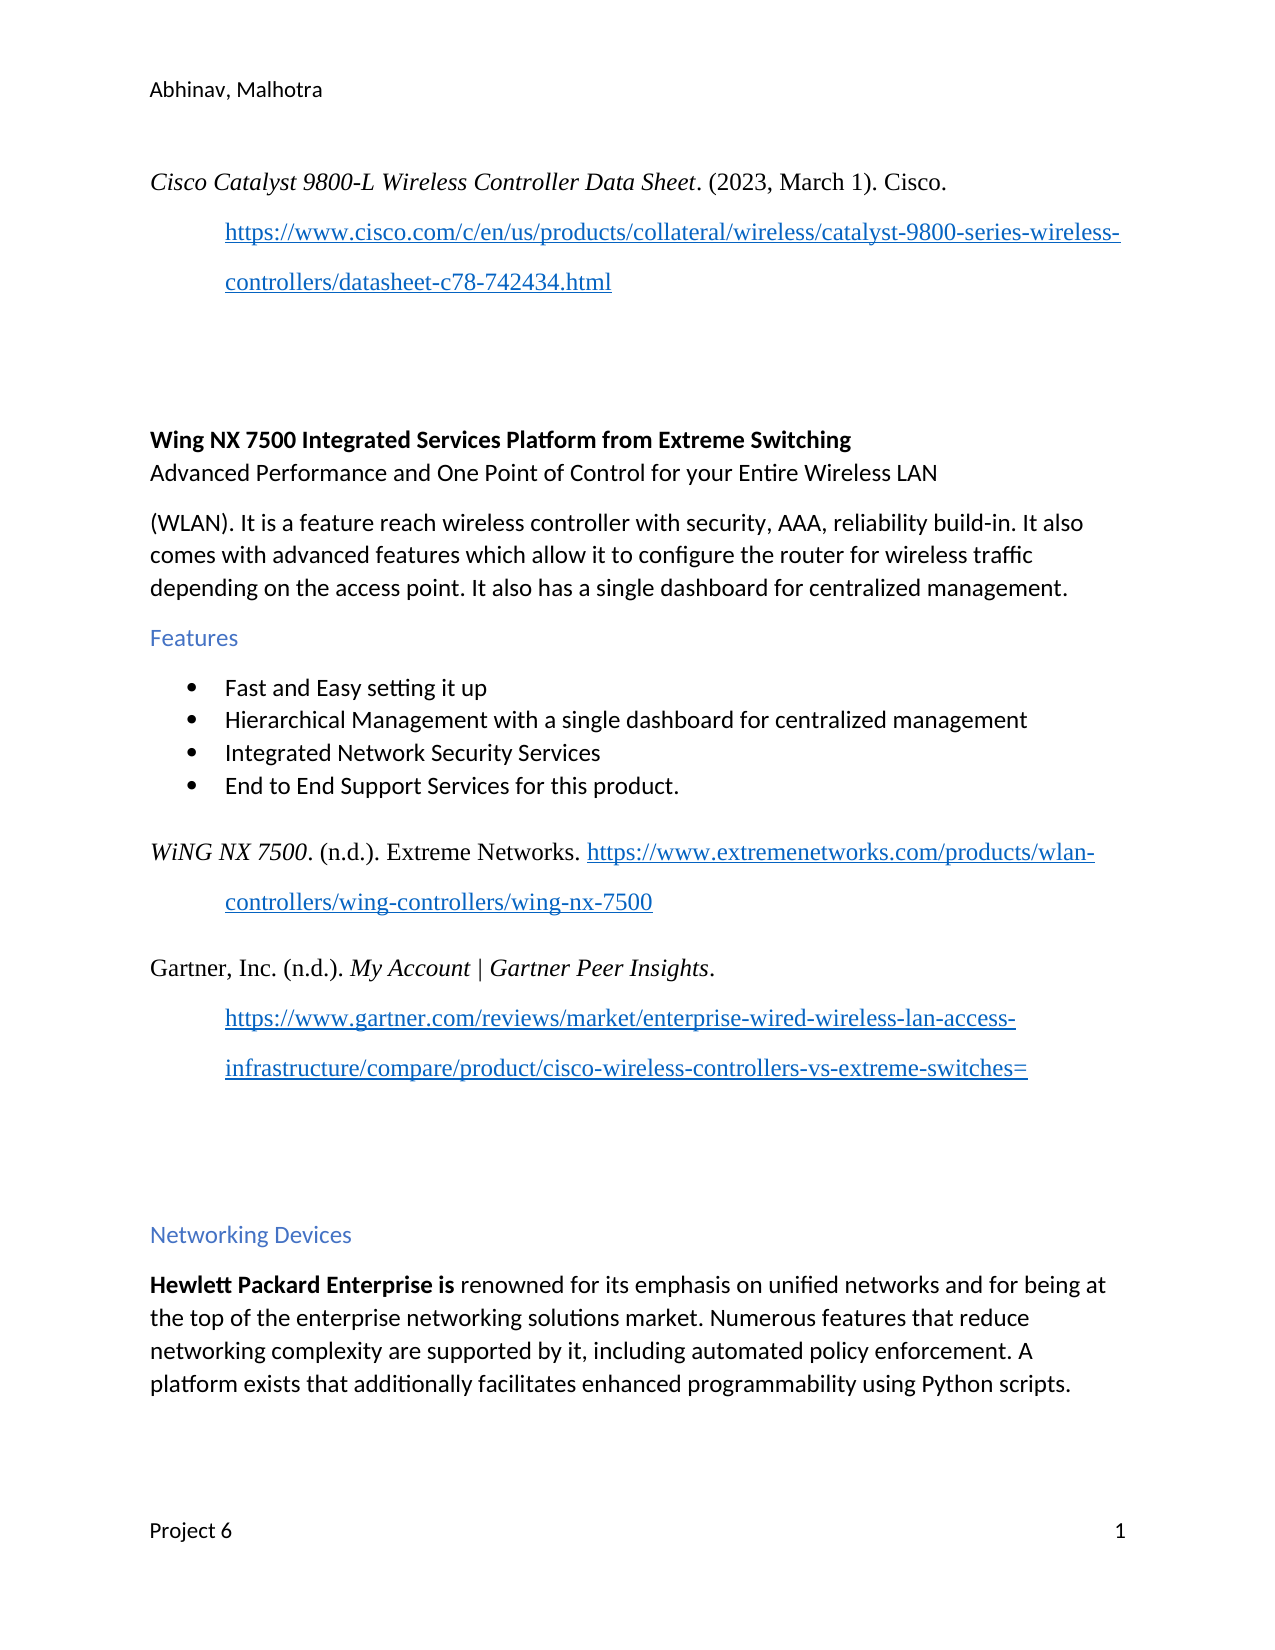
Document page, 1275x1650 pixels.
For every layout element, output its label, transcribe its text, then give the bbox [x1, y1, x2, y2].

text WiNG NX 7500. (n.d.). Extreme Networks. https://www.extremenetworks.com/products/wlan-controllers/wing-controllers/wing-nx-7500 [150, 820, 1125, 920]
subtitle Wing NX 7500 Integrated Services Platform from Extreme Switching [150, 424, 1125, 455]
text Cisco Catalyst 9800-L Wireless Controller Data Sheet. (2023, March 1). Cisco. https://www.cisco.com/c/en/us/products/collateral/wireless/catalyst-9800-series-wireless-controllers/datasheet-c78-742434.html [150, 150, 1125, 300]
text Hewlett Packard Enterprise is renowned for its emphasis on unified networks and for being at the top of the enterprise networking solutions market. Numerous features that reduce networking complexity are supported by it, including automated policy enforcement. A platform exists that additionally facilitates enhanced programmability using Python scripts. [150, 1269, 1125, 1398]
list Integrated Network Security Services [187, 737, 1125, 768]
text Features [150, 622, 1125, 653]
text Networking Devices [150, 1219, 1125, 1250]
list Hierarchical Management with a single dashboard for centralized management [187, 704, 1125, 735]
text Gartner, Inc. (n.d.). My Account | Gartner Peer Insights. https://www.gartner.com/reviews/market/enterprise-wired-wireless-lan-access-infrastructure/compare/product/cisco-wireless-controllers-vs-extreme-switches= [150, 937, 1125, 1087]
text Advanced Performance and One Point of Control for your Entire Wireless LAN [150, 457, 1125, 488]
list End to End Support Services for this product. [187, 770, 1125, 801]
text (WLAN). It is a feature reach wireless controller with security, AAA, reliability build-in. It also comes with advanced features which allow it to configure the router for wireless traffic depending on the access point. It also has a single dashboard for centralized management. [150, 507, 1125, 603]
list Fast and Easy setting it up [187, 672, 1125, 702]
